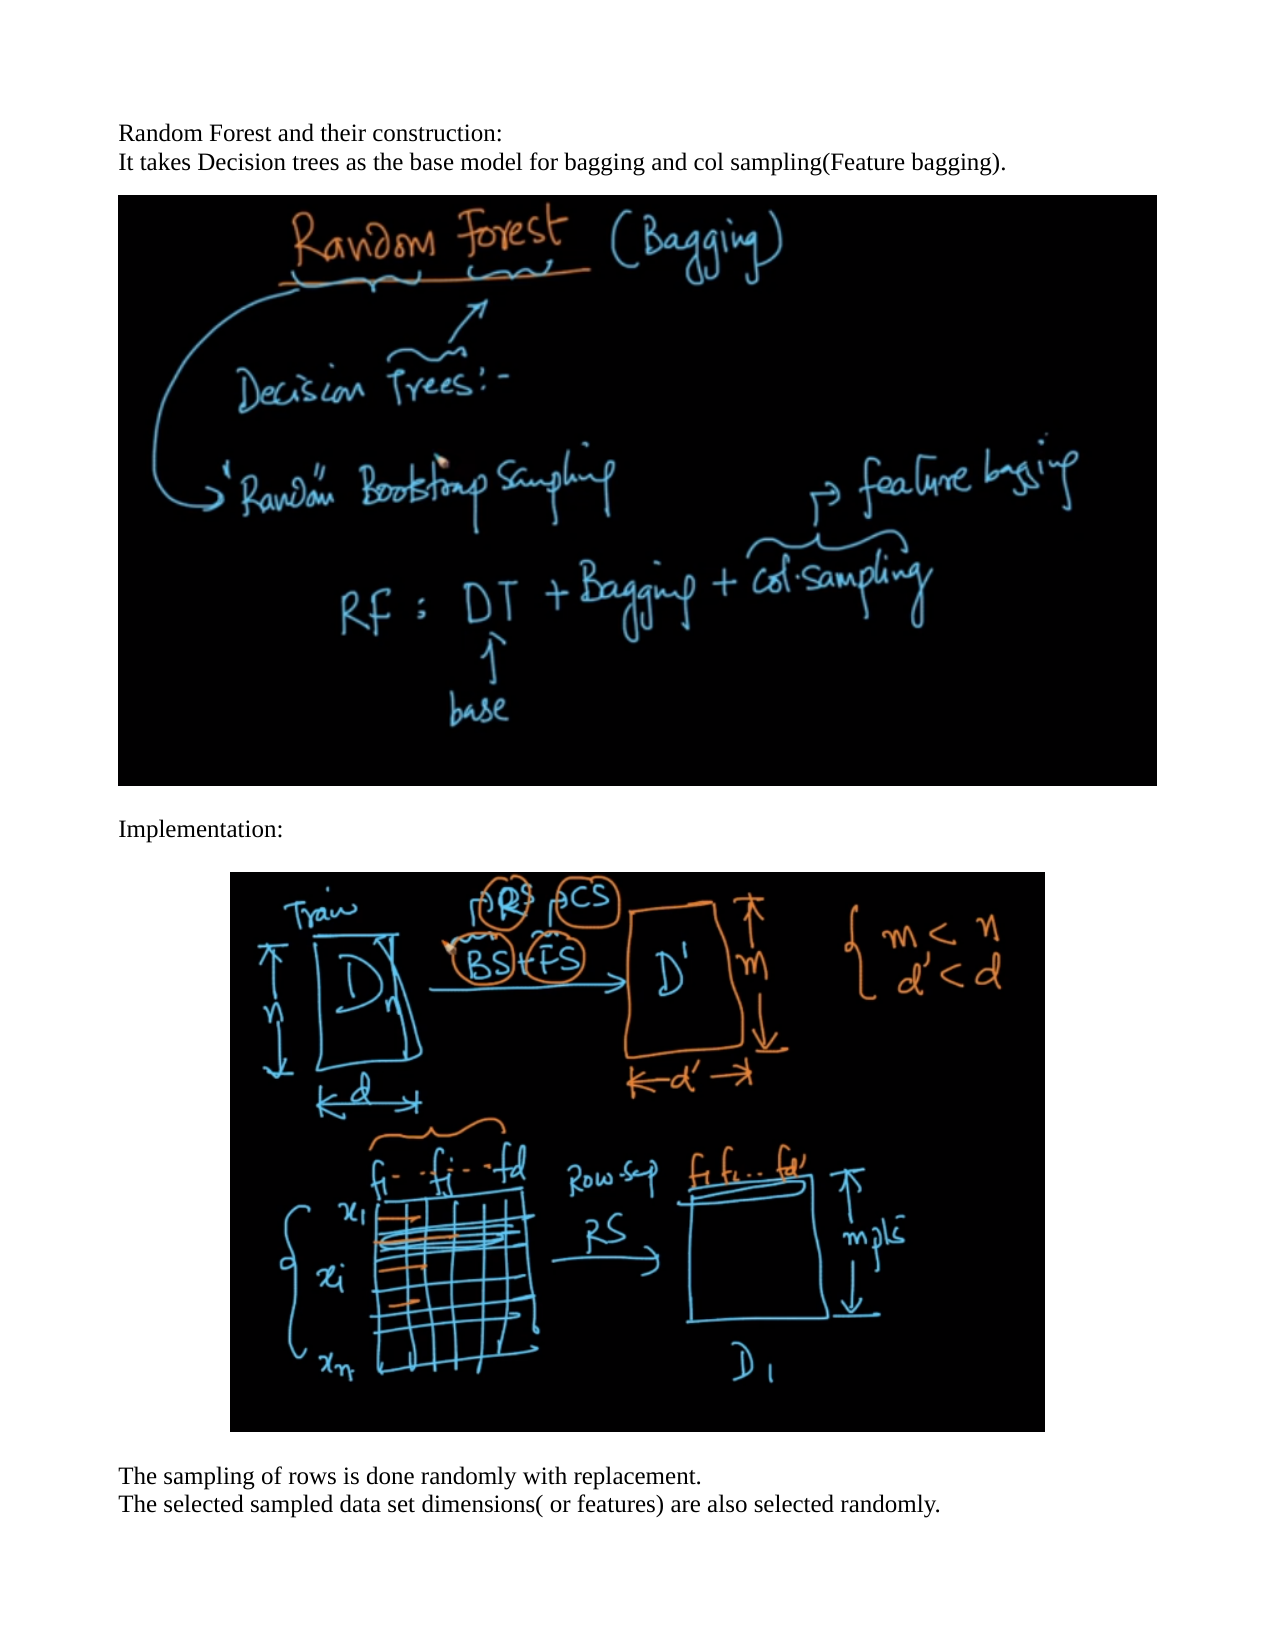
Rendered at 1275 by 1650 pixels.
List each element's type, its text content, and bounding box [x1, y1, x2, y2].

text The selected sampled data set dimensions( or features) are also selected randomly. [118, 1489, 1157, 1518]
text Implementation: [118, 814, 1157, 843]
text Random Forest and their construction: [118, 118, 1157, 147]
text It takes Decision trees as the base model for bagging and col sampling(Feature bagging). [118, 147, 1157, 176]
picture [230, 872, 1045, 1432]
text The sampling of rows is done randomly with replacement. [118, 1461, 1157, 1489]
picture [118, 195, 1157, 786]
